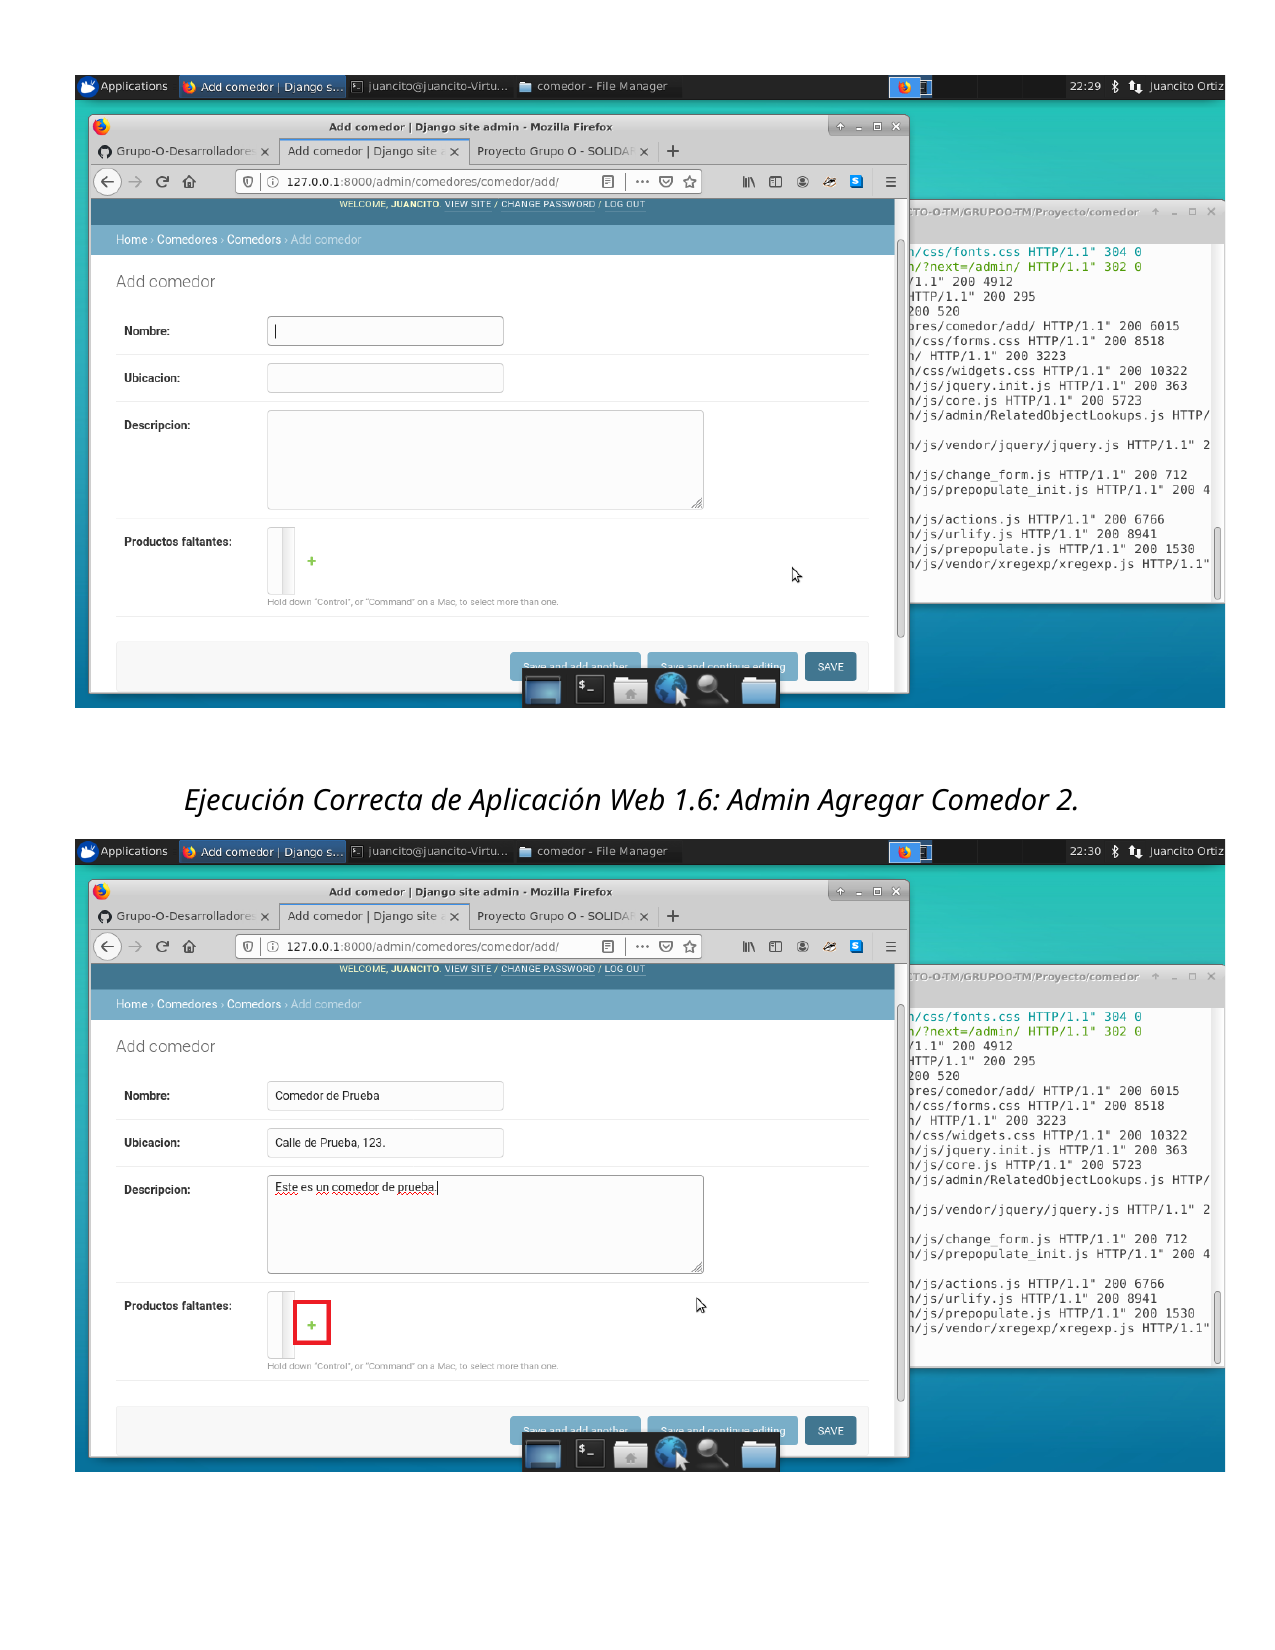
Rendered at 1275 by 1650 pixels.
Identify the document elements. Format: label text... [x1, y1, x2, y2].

list Ejecución Correcta de Aplicación Web 1.6: Admin Agregar Comedor 2. [75, 780, 1200, 819]
